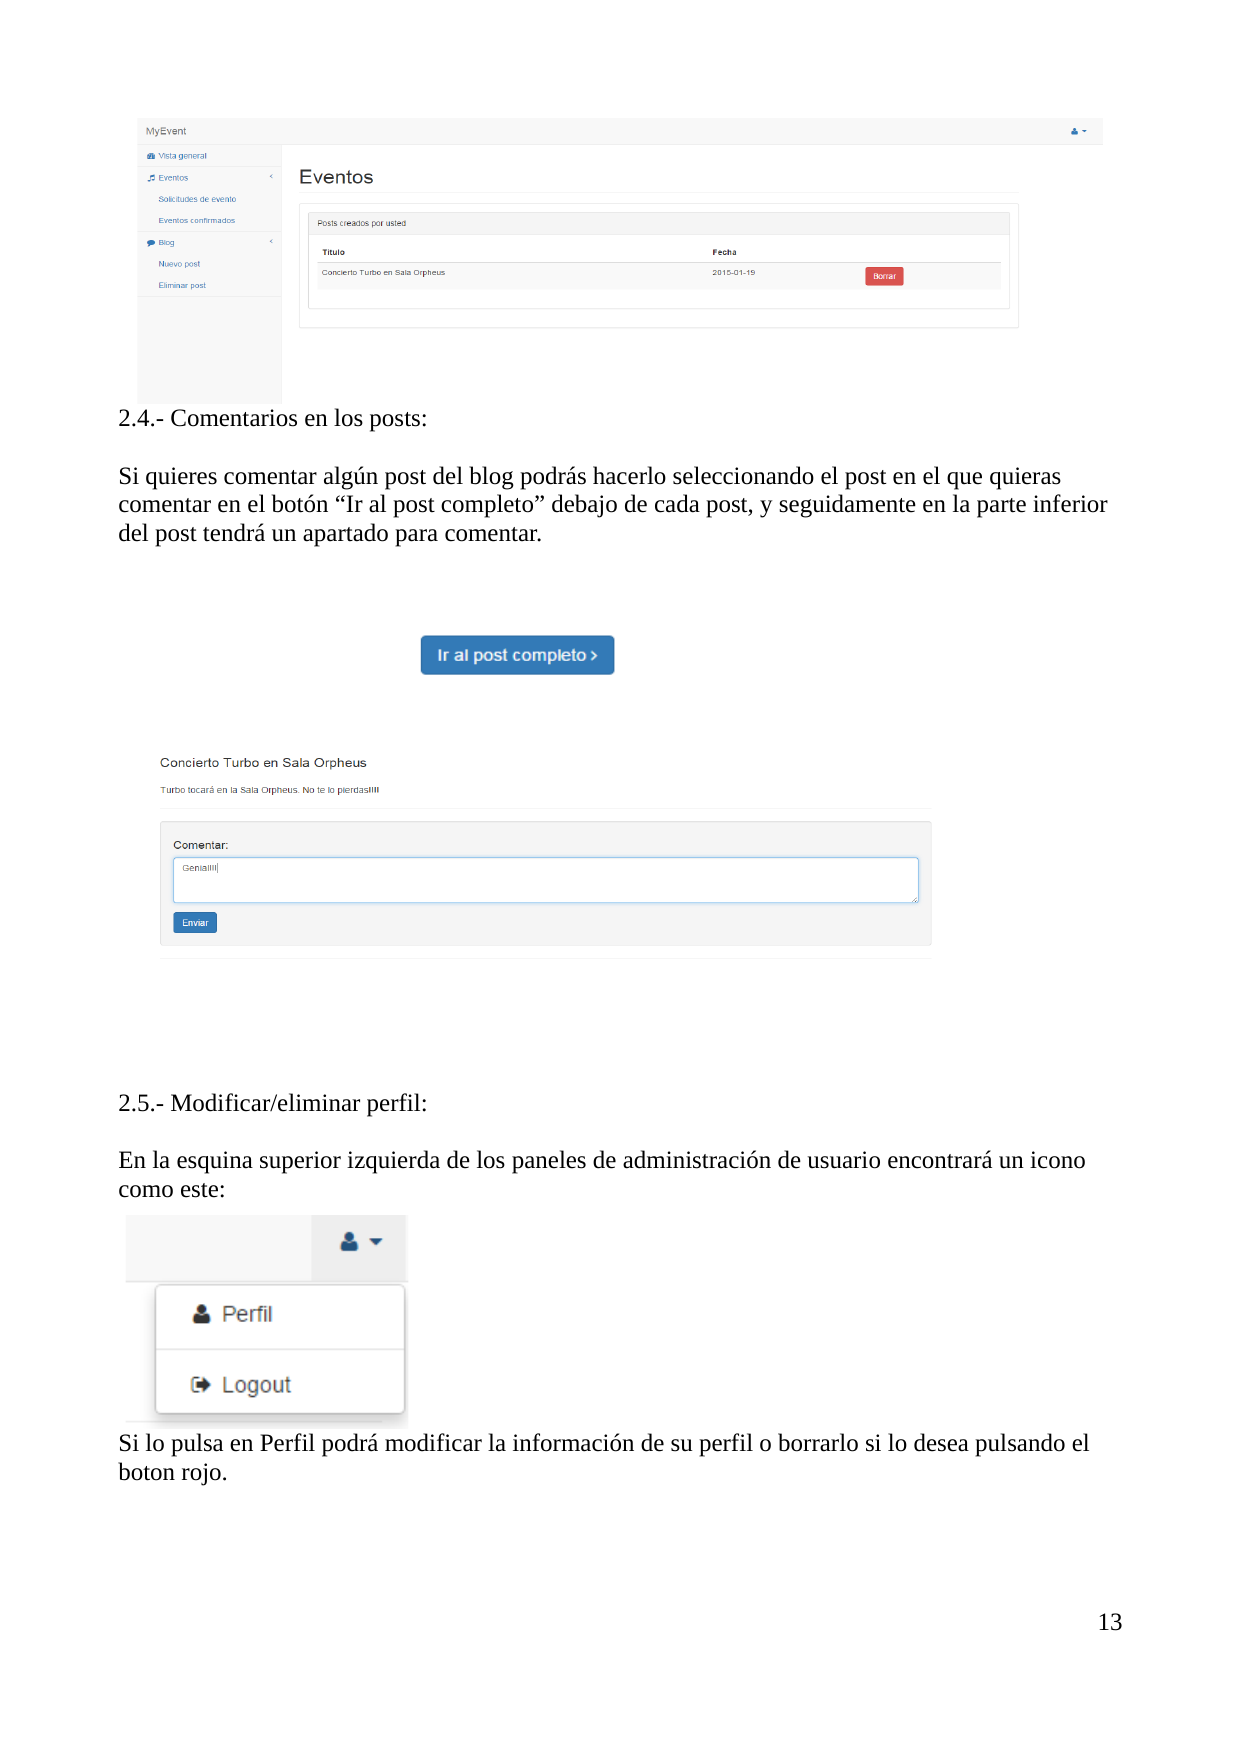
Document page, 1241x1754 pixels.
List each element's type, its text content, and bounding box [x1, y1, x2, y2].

picture [365, 632, 696, 692]
picture [154, 749, 980, 974]
text 2.5.- Modificar/eliminar perfil: [118, 1088, 1122, 1117]
text Si lo pulsa en Perfil podrá modificar la información de su perfil o borrarlo si lo desea pulsando el boton rojo. [118, 1371, 1122, 1486]
text 2.4.- Comentarios en los posts: [118, 118, 1122, 432]
picture [137, 118, 1103, 404]
text Si quieres comentar algún post del blog podrás hacerlo seleccionando el post en el que quieras comentar en el botón “Ir al post completo” debajo de cada post, y seguidamente en la parte inferior del post tendrá un apartado para comentar. [118, 461, 1122, 547]
picture [125, 1215, 409, 1429]
text En la esquina superior izquierda de los paneles de administración de usuario encontrará un icono como este: [118, 1146, 1122, 1203]
